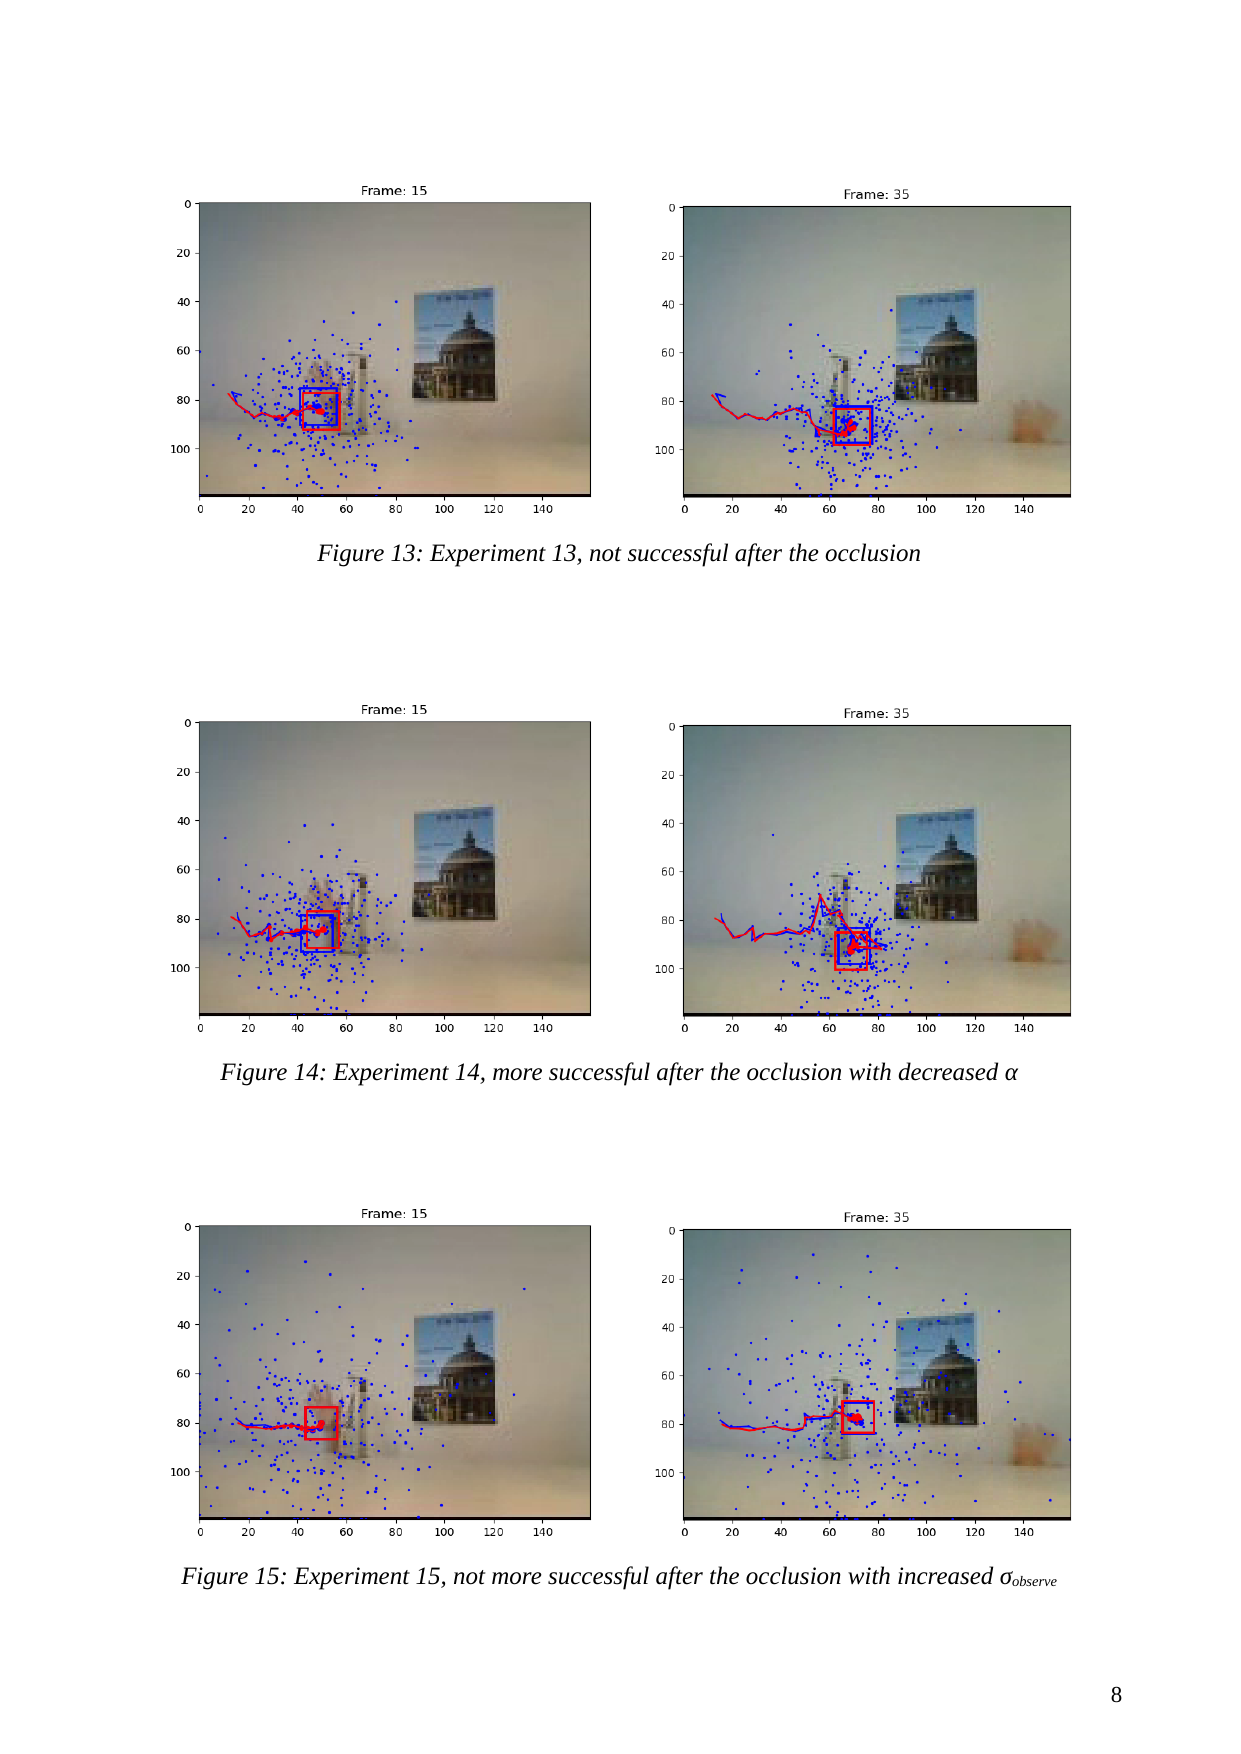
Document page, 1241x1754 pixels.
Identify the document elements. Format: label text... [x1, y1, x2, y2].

text Figure 15: Experiment 15, not more successful after the occlusion with increased σobserve [119, 1182, 1122, 1590]
picture [133, 1179, 1122, 1561]
text Figure 13: Experiment 13, not successful after the occlusion [119, 158, 1122, 567]
picture [133, 156, 1122, 538]
picture [133, 676, 1122, 1057]
text Figure 14: Experiment 14, more successful after the occlusion with decreased α [119, 678, 1122, 1086]
